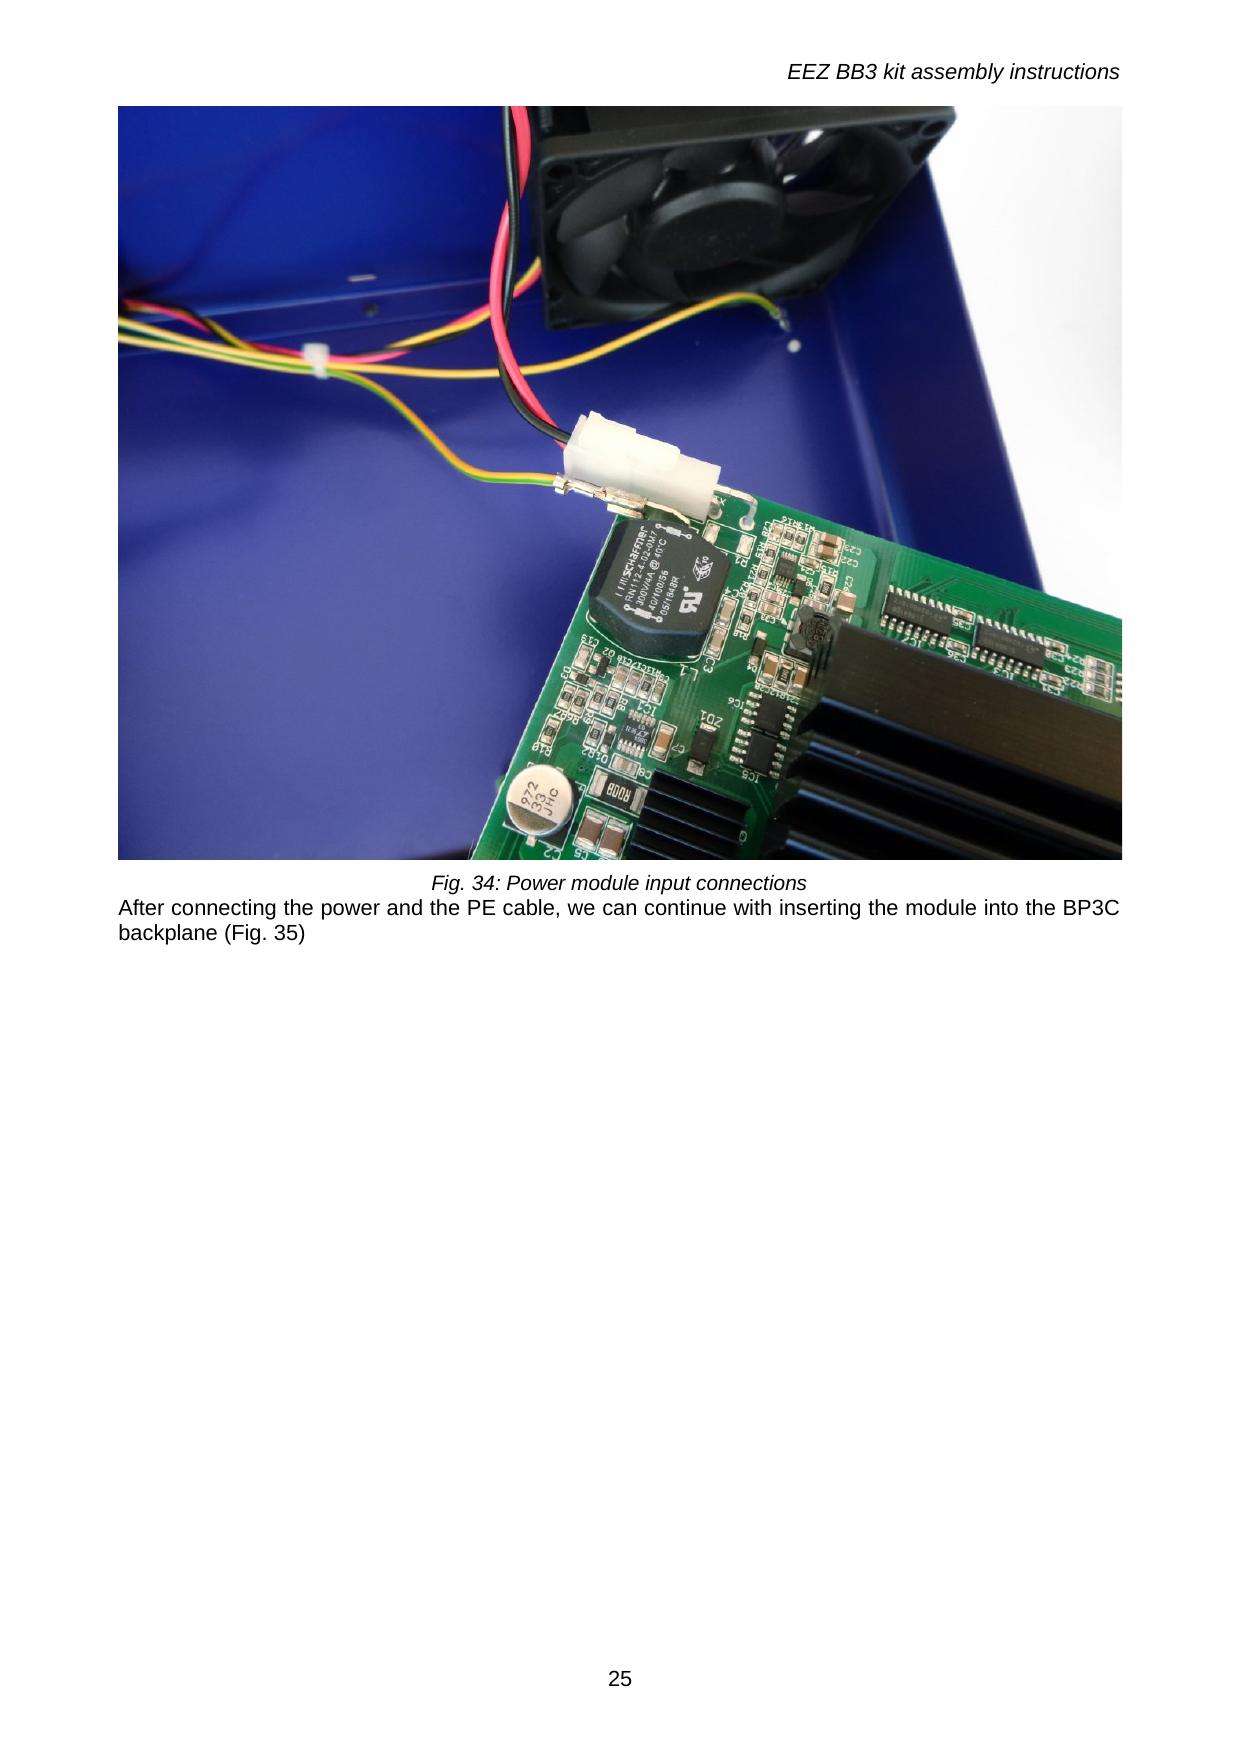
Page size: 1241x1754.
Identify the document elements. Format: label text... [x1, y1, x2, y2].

text After connecting the power and the PE cable, we can continue with inserting the module into the BP3C backplane (Fig. 35) [118, 895, 1122, 945]
picture [118, 106, 1123, 860]
text Fig. 34: Power module input connections [118, 860, 1122, 895]
